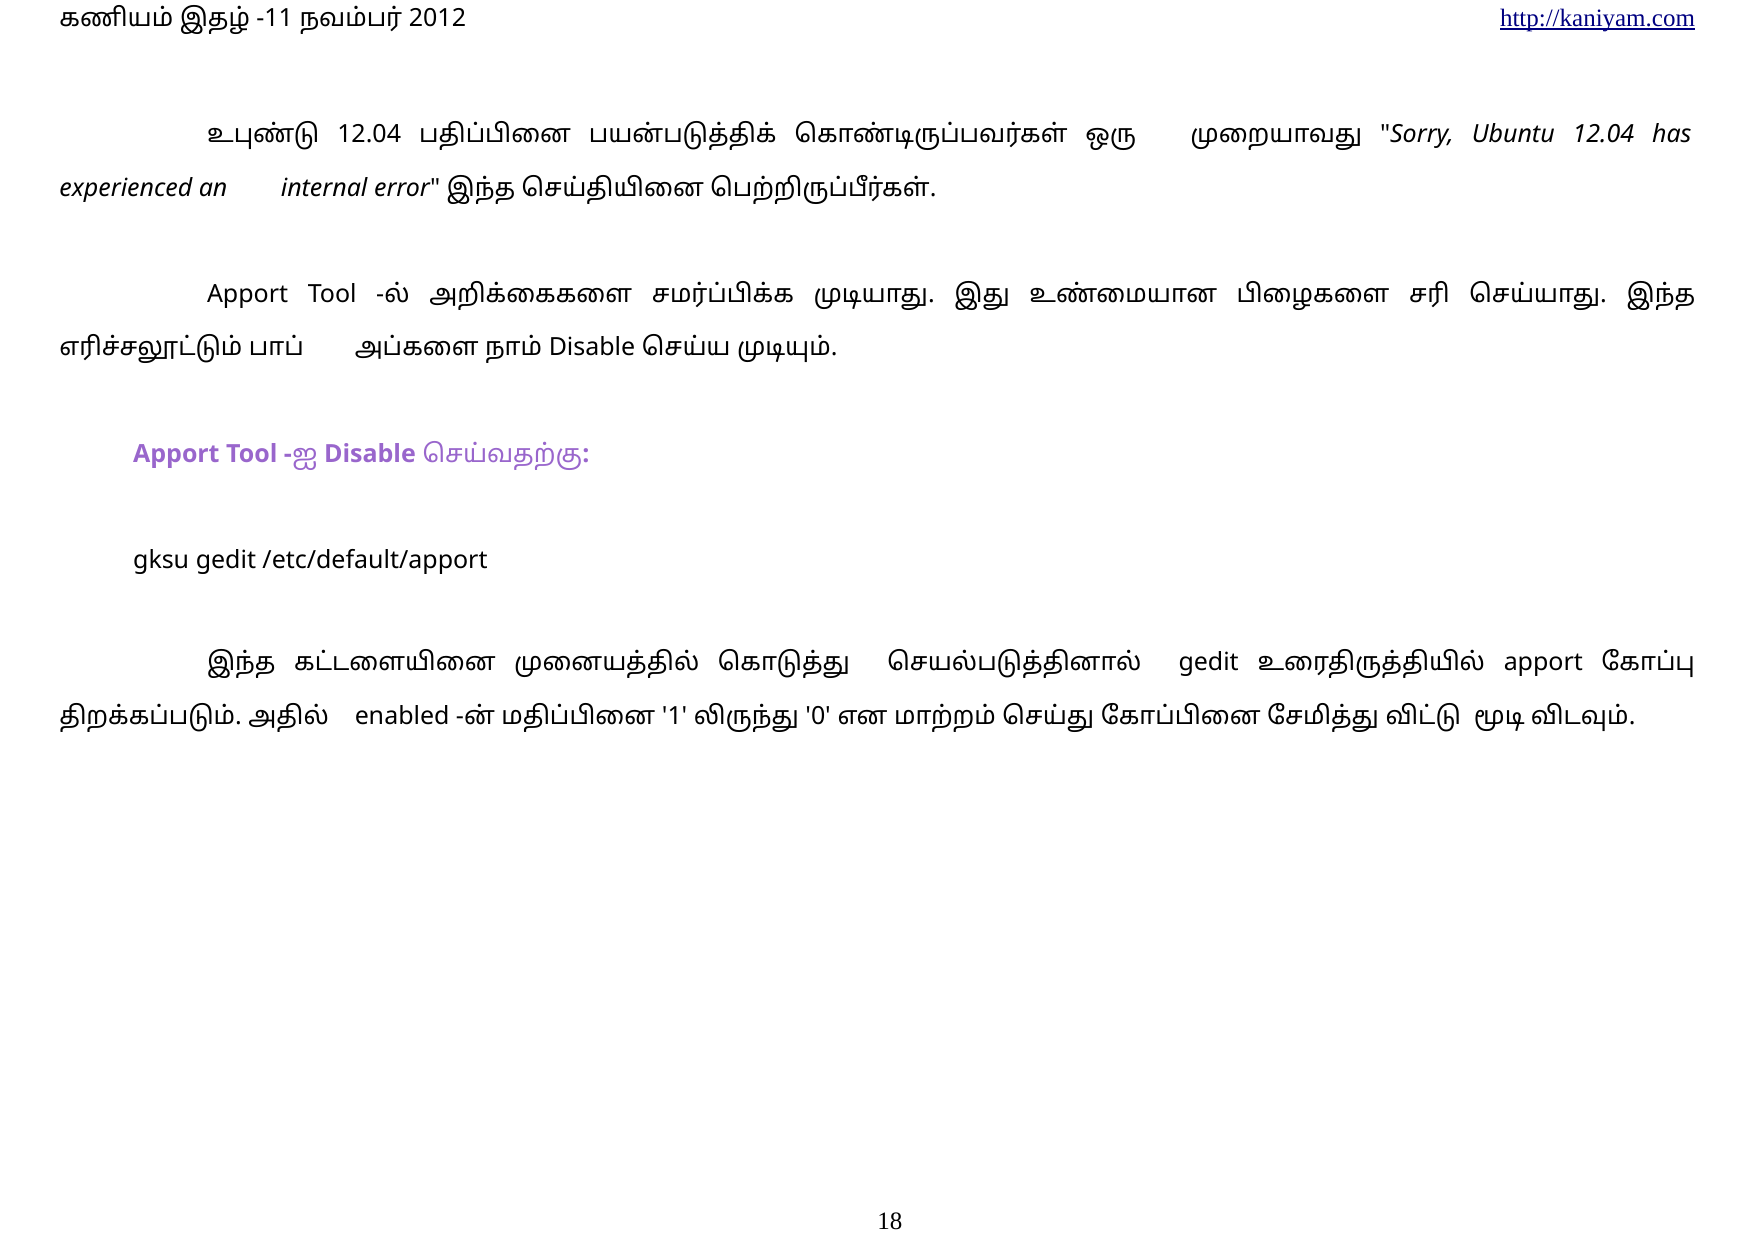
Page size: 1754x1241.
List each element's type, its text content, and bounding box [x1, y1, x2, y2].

text Apport Tool -ஐ Disable செய்வதற்கு: [59, 436, 1695, 472]
text gksu gedit /etc/default/apport [59, 542, 1695, 576]
text இந்த கட்டளையினை முனையத்தில் கொடுத்து செயல்படுத்தினால் gedit உரைதிருத்தியில் apport கோப்பு திறக்கப்படும். அதில் enabled -ன் மதிப்பினை '1' லிருந்து '0' என மாற்றம் செய்து கோப்பினை சேமித்து விட்டு மூடி விடவும். [59, 644, 1695, 735]
text உபுண்டு 12.04 பதிப்பினை பயன்படுத்திக் கொண்டிருப்பவர்கள் ஒரு முறையாவது "Sorry, Ubuntu 12.04 has experienced an internal error" இந்த செய்தியினை பெற்றிருப்பீர்கள். [59, 115, 1695, 206]
text Apport Tool -ல் அறிக்கைகளை சமர்ப்பிக்க முடியாது. இது உண்மையான பிழைகளை சரி செய்யாது. இந்த எரிச்சலூட்டும் பாப் அப்களை நாம் Disable செய்ய முடியும். [59, 276, 1695, 366]
